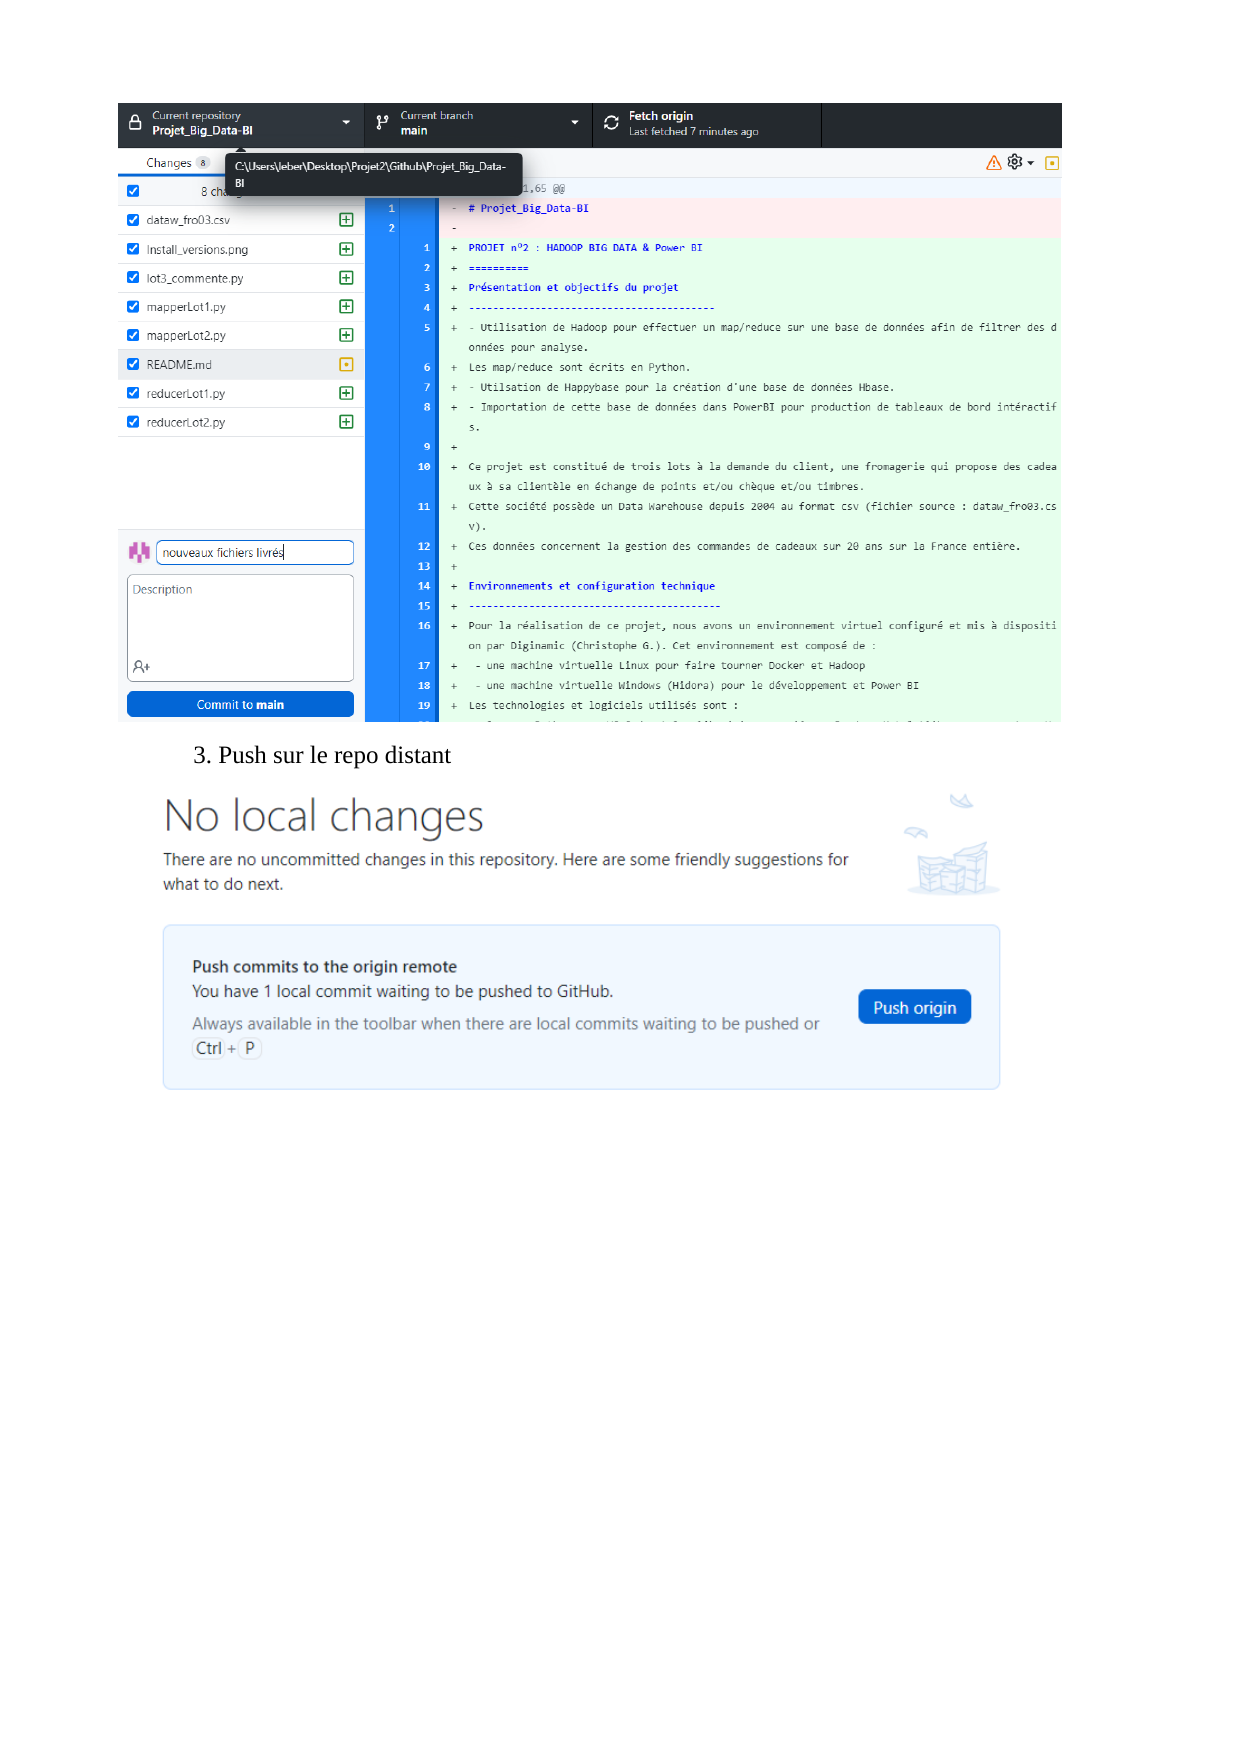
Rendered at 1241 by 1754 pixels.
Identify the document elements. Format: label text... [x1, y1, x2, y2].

picture [118, 103, 1062, 722]
list 3. Push sur le repo distant [156, 740, 1122, 768]
picture [156, 787, 1016, 1101]
